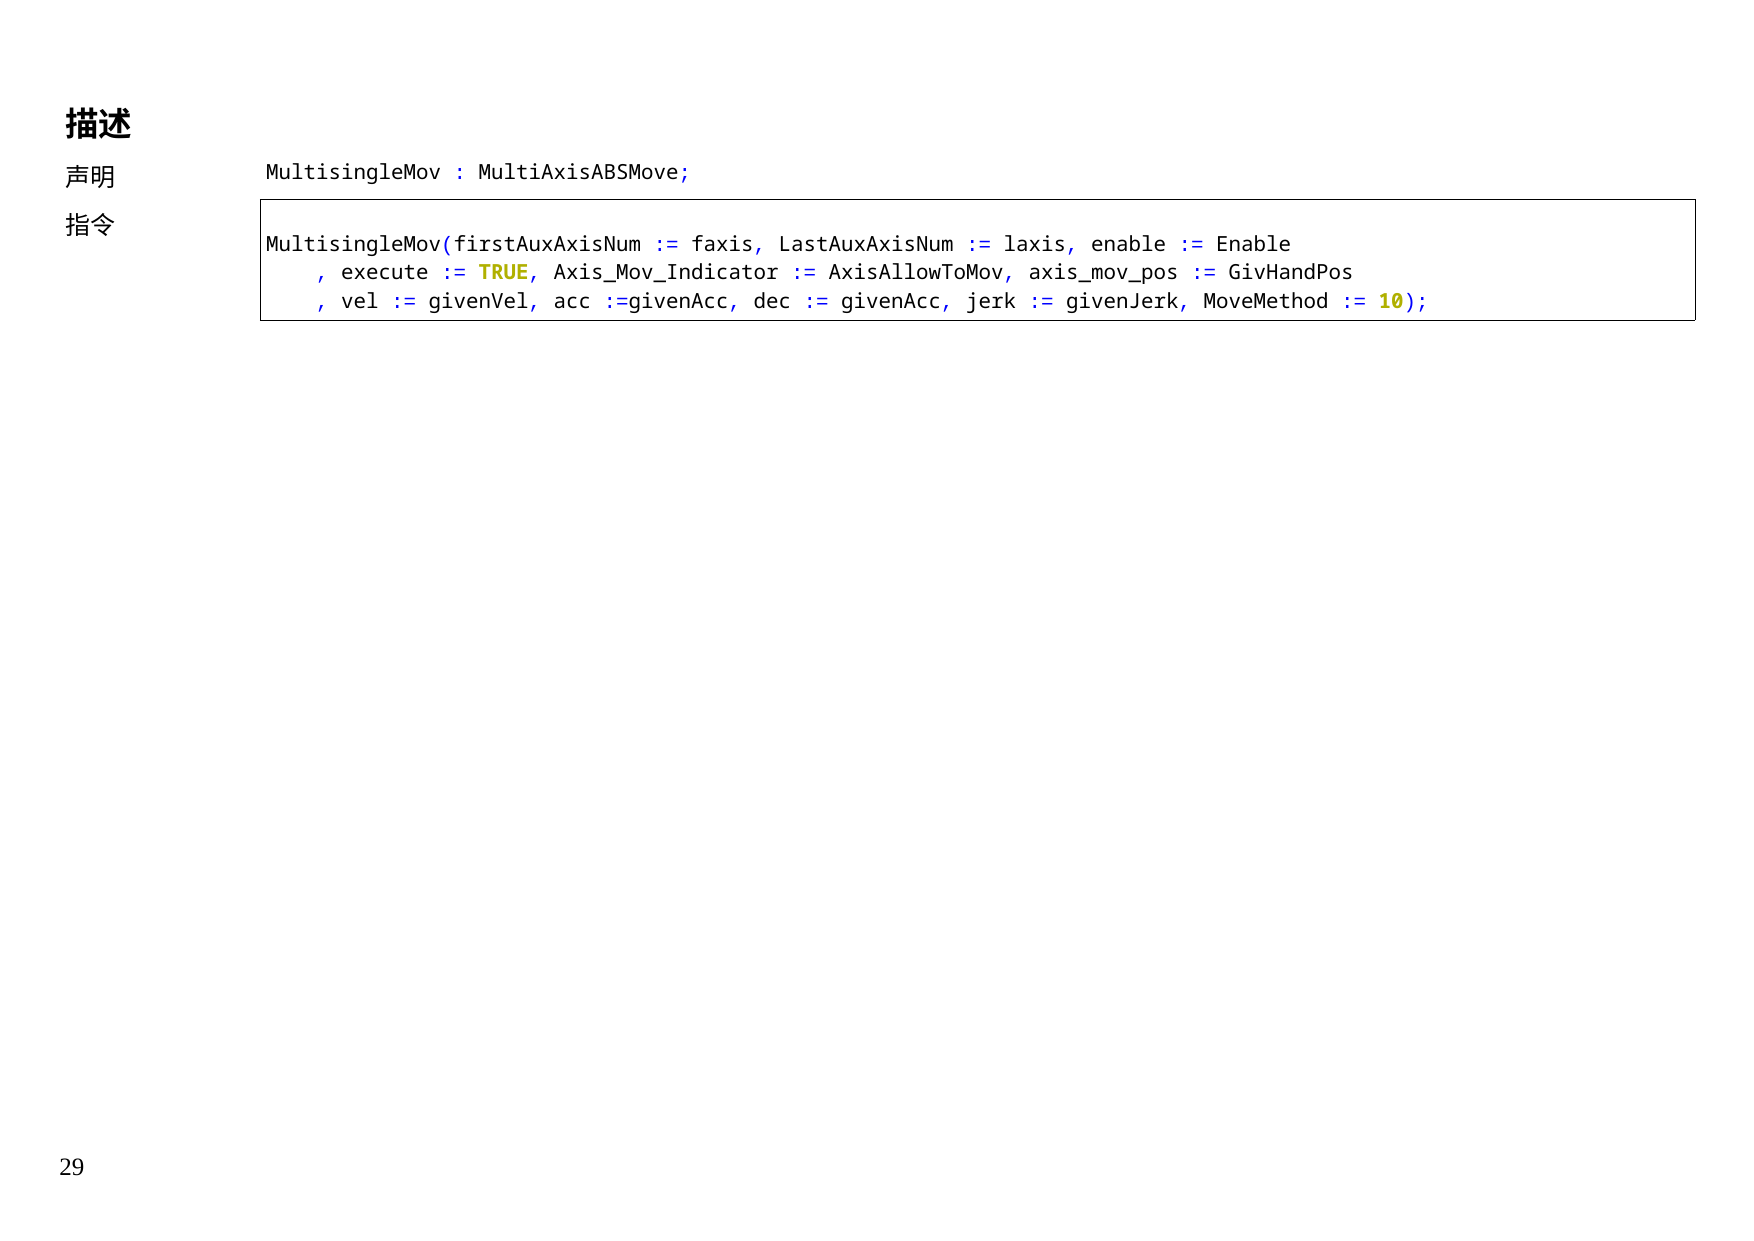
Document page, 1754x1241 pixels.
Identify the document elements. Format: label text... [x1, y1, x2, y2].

table_cell 指令 [59, 199, 260, 320]
table_cell 声明 [59, 152, 260, 199]
table_cell MultisingleMov : MultiAxisABSMove; [260, 152, 1695, 199]
table_cell 描述 [59, 59, 1695, 152]
table_cell MultisingleMov(firstAuxAxisNum := faxis, LastAuxAxisNum := laxis, enable := Enable , execute := TRUE, Axis_Mov_Indicator := AxisAllowToMov, axis_mov_pos := GivHandPos , vel := givenVel, acc :=givenAcc, dec := givenAcc, jerk := givenJerk, MoveMethod := 10); [261, 200, 1695, 320]
